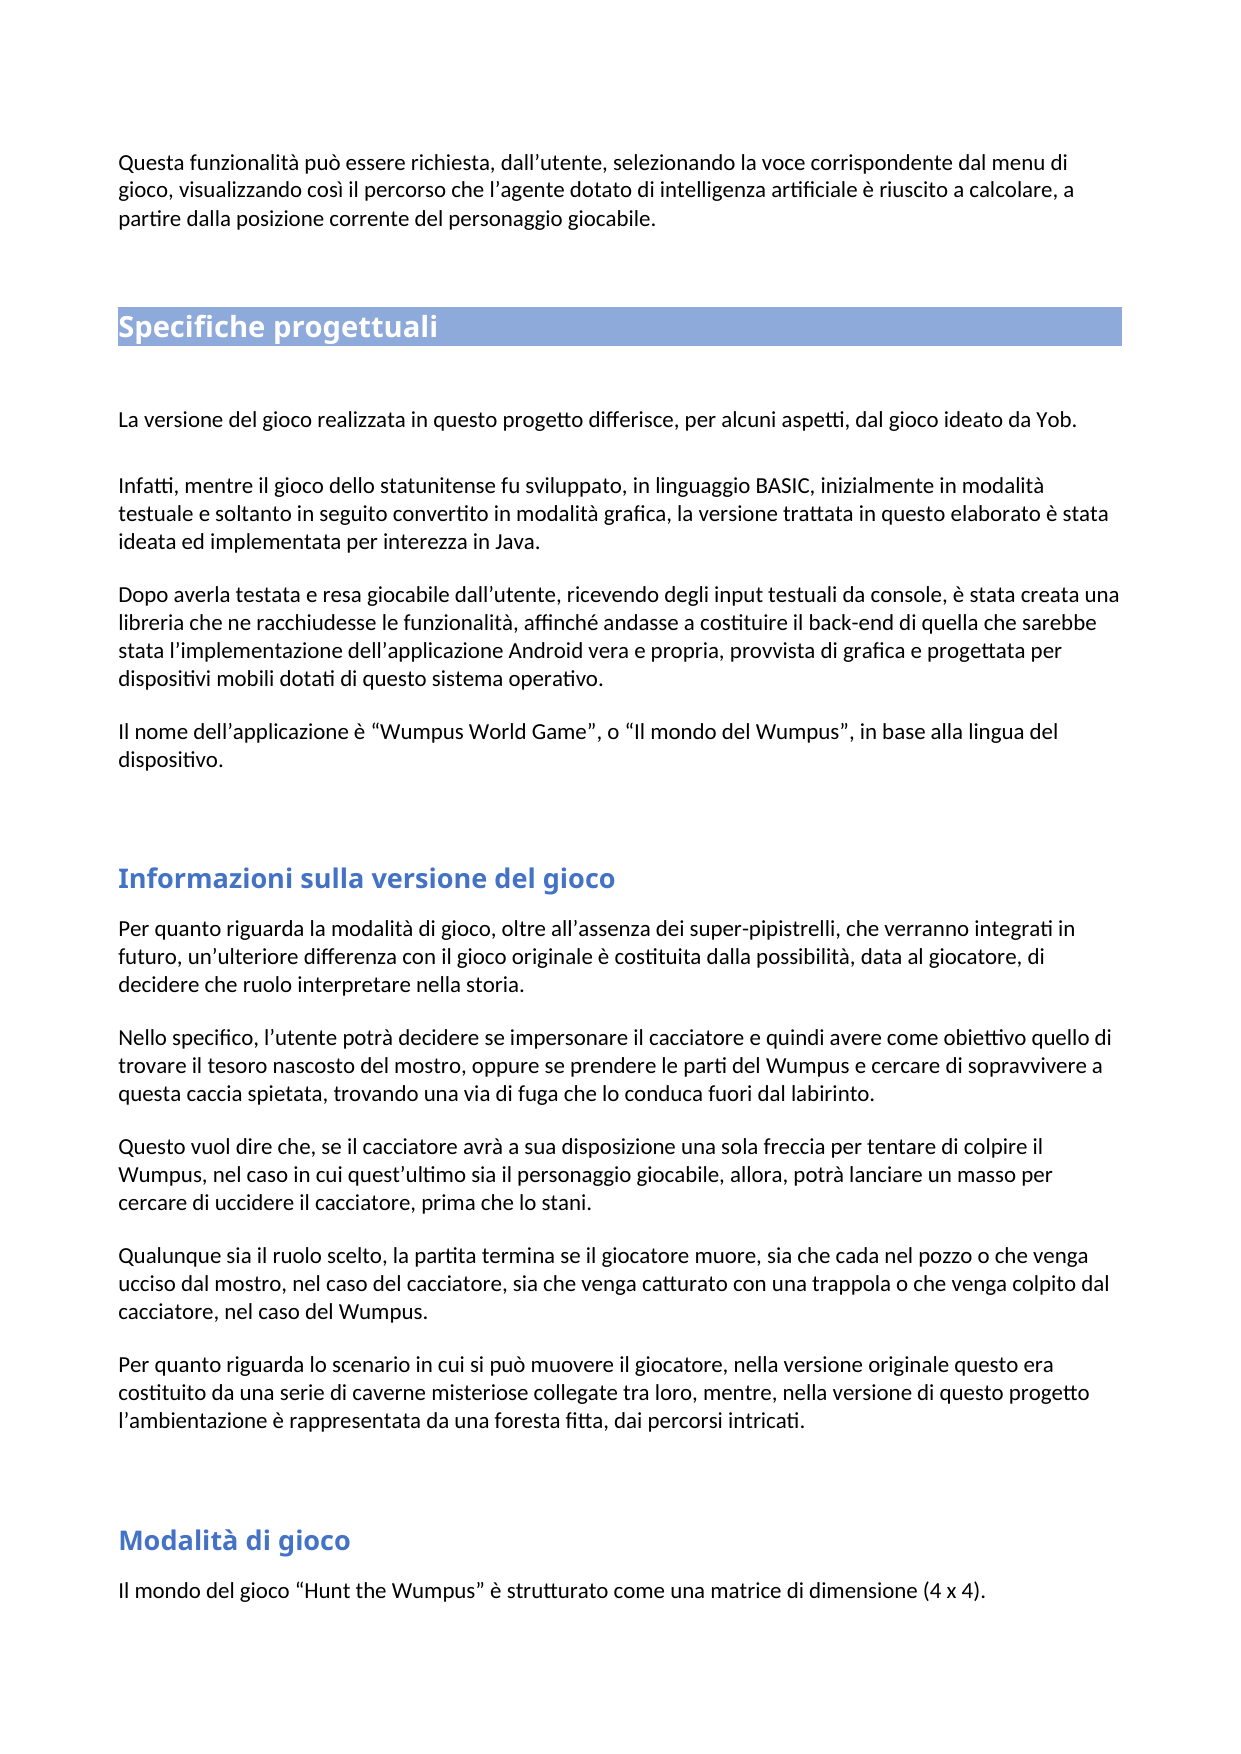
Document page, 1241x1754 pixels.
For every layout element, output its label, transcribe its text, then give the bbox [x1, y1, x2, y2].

subtitle Modalità di gioco [118, 1521, 1122, 1558]
text La versione del gioco realizzata in questo progetto differisce, per alcuni aspetti, dal gioco ideato da Yob. [118, 405, 1122, 433]
subtitle Informazioni sulla versione del gioco [118, 859, 1122, 896]
text Nello specifico, l’utente potrà decidere se impersonare il cacciatore e quindi avere come obiettivo quello di trovare il tesoro nascosto del mostro, oppure se prendere le parti del Wumpus e cercare di sopravvivere a questa caccia spietata, trovando una via di fuga che lo conduca fuori dal labirinto. [118, 1023, 1122, 1107]
text Questa funzionalità può essere richiesta, dall’utente, selezionando la voce corrispondente dal menu di gioco, visualizzando così il percorso che l’agente dotato di intelligenza artificiale è riuscito a calcolare, a partire dalla posizione corrente del personaggio giocabile. [118, 148, 1122, 232]
text Qualunque sia il ruolo scelto, la partita termina se il giocatore muore, sia che cada nel pozzo o che venga ucciso dal mostro, nel caso del cacciatore, sia che venga catturato con una trappola o che venga colpito dal cacciatore, nel caso del Wumpus. [118, 1241, 1122, 1326]
text Dopo averla testata e resa giocabile dall’utente, ricevendo degli input testuali da console, è stata creata una libreria che ne racchiudesse le funzionalità, affinché andasse a costituire il back-end di quella che sarebbe stata l’implementazione dell’applicazione Android vera e propria, provvista di grafica e progettata per dispositivi mobili dotati di questo sistema operativo. [118, 580, 1122, 692]
text Per quanto riguarda lo scenario in cui si può muovere il giocatore, nella versione originale questo era costituito da una serie di caverne misteriose collegate tra loro, mentre, nella versione di questo progetto l’ambientazione è rappresentata da una foresta fitta, dai percorsi intricati. [118, 1351, 1122, 1434]
text Per quanto riguarda la modalità di gioco, oltre all’assenza dei super-pipistrelli, che verranno integrati in futuro, un’ulteriore differenza con il gioco originale è costituita dalla possibilità, data al giocatore, di decidere che ruolo interpretare nella storia. [118, 914, 1122, 998]
text Il mondo del gioco “Hunt the Wumpus” è strutturato come una matrice di dimensione (4 x 4). [118, 1576, 1122, 1604]
subtitle Specifiche progettuali [118, 307, 1122, 346]
text Infatti, mentre il gioco dello statunitense fu sviluppato, in linguaggio BASIC, inizialmente in modalità testuale e soltanto in seguito convertito in modalità grafica, la versione trattata in questo elaborato è stata ideata ed implementata per interezza in Java. [118, 471, 1122, 555]
text Il nome dell’applicazione è “Wumpus World Game”, o “Il mondo del Wumpus”, in base alla lingua del dispositivo. [118, 717, 1122, 773]
text Questo vuol dire che, se il cacciatore avrà a sua disposizione una sola freccia per tentare di colpire il Wumpus, nel caso in cui quest’ultimo sia il personaggio giocabile, allora, potrà lanciare un masso per cercare di uccidere il cacciatore, prima che lo stani. [118, 1132, 1122, 1216]
